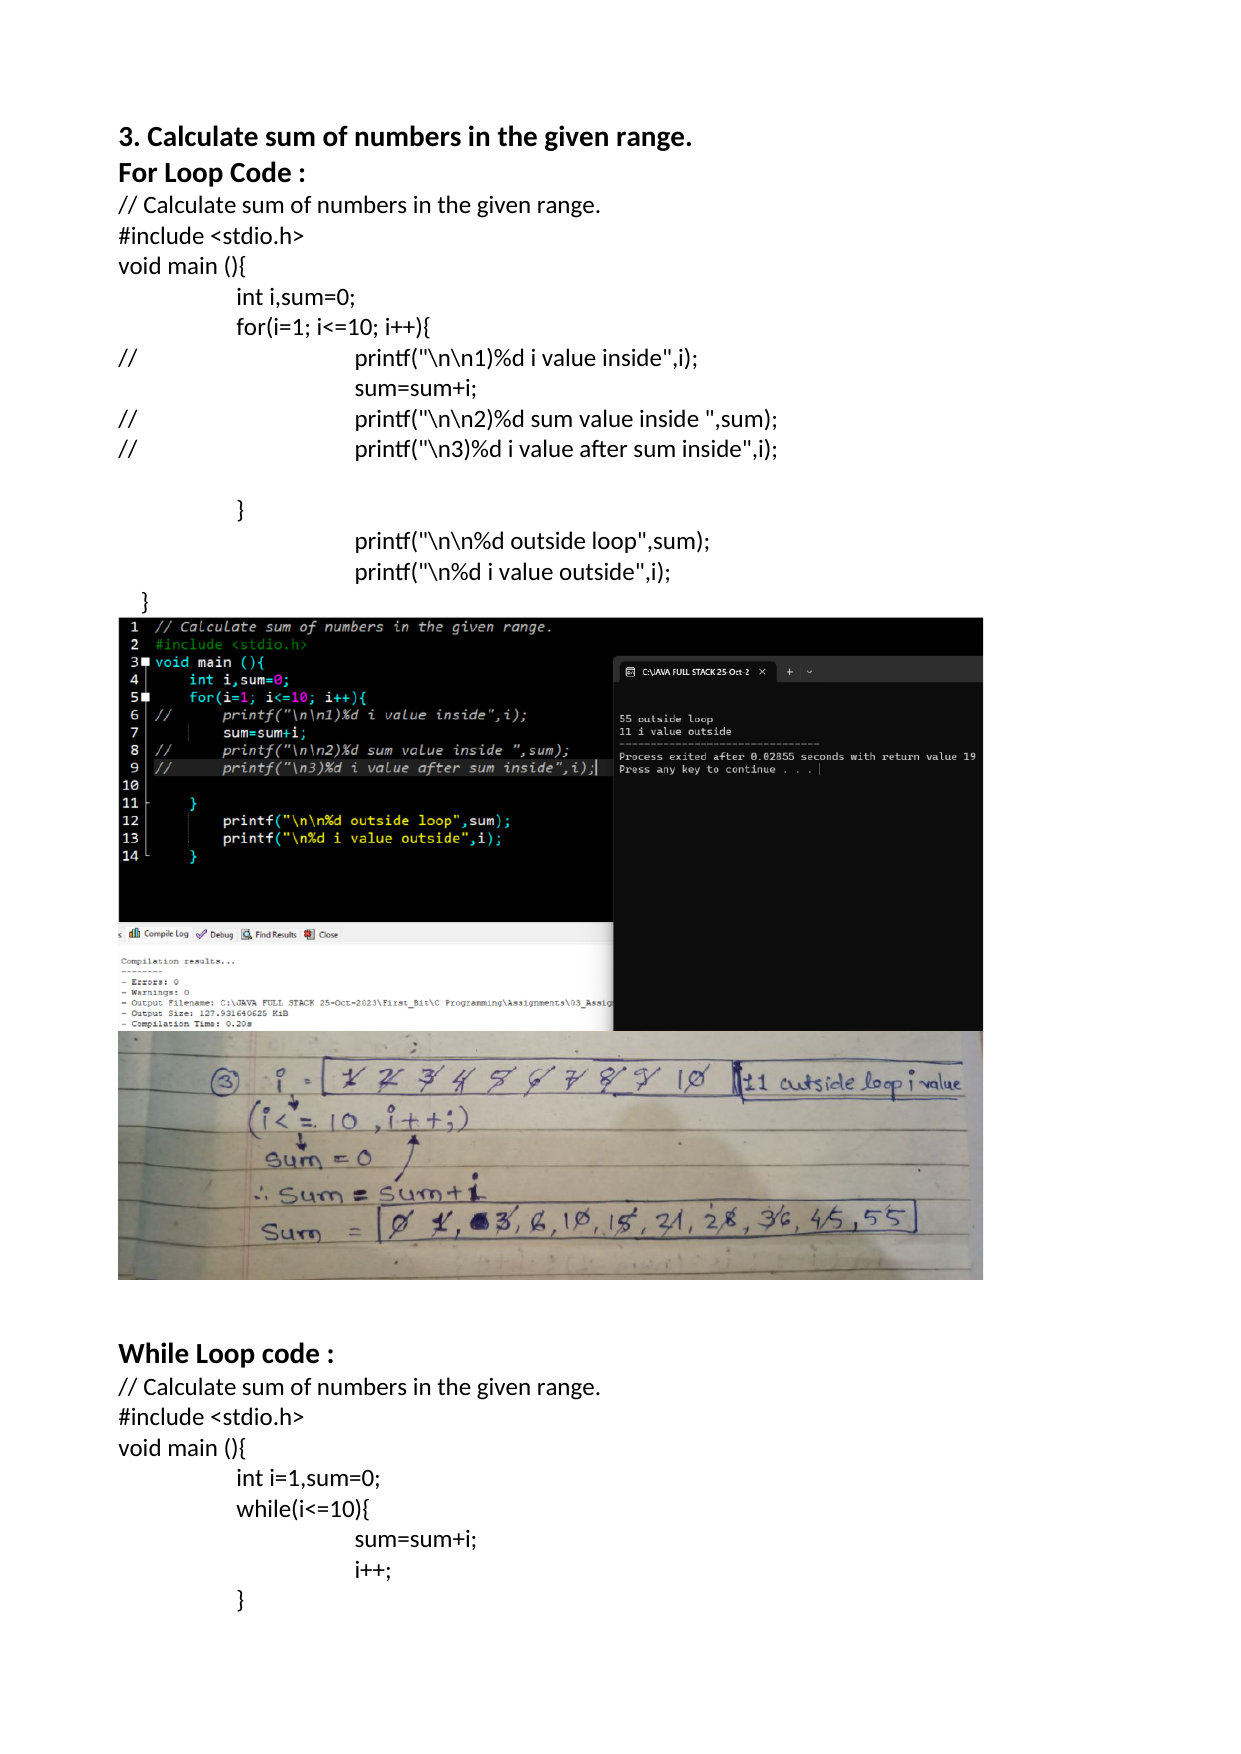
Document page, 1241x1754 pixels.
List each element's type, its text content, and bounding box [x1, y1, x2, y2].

text // Calculate sum of numbers in the given range. [118, 1371, 1122, 1401]
text } [118, 1584, 1122, 1615]
text While Loop code : [118, 1335, 1122, 1371]
text sum=sum+i; [118, 372, 1122, 403]
text // printf("\n\n1)%d i value inside",i); [118, 342, 1122, 372]
text for(i=1; i<=10; i++){ [118, 311, 1122, 342]
text // printf("\n\n2)%d sum value inside ",sum); [118, 403, 1122, 433]
text int i,sum=0; [118, 281, 1122, 311]
text #include <stdio.h> [118, 1401, 1122, 1432]
text printf("\n\n%d outside loop",sum); [118, 525, 1122, 556]
text 3. Calculate sum of numbers in the given range. [118, 118, 1122, 154]
text i++; [118, 1554, 1122, 1584]
text sum=sum+i; [118, 1523, 1122, 1554]
text // printf("\n3)%d i value after sum inside",i); [118, 433, 1122, 464]
text void main (){ [118, 250, 1122, 281]
text } [118, 586, 1122, 617]
text int i=1,sum=0; [118, 1462, 1122, 1493]
text printf("\n%d i value outside",i); [118, 556, 1122, 586]
text #include <stdio.h> [118, 220, 1122, 250]
text while(i<=10){ [118, 1493, 1122, 1523]
text } [118, 494, 1122, 525]
text For Loop Code : [118, 154, 1122, 189]
text void main (){ [118, 1432, 1122, 1462]
text // Calculate sum of numbers in the given range. [118, 189, 1122, 220]
